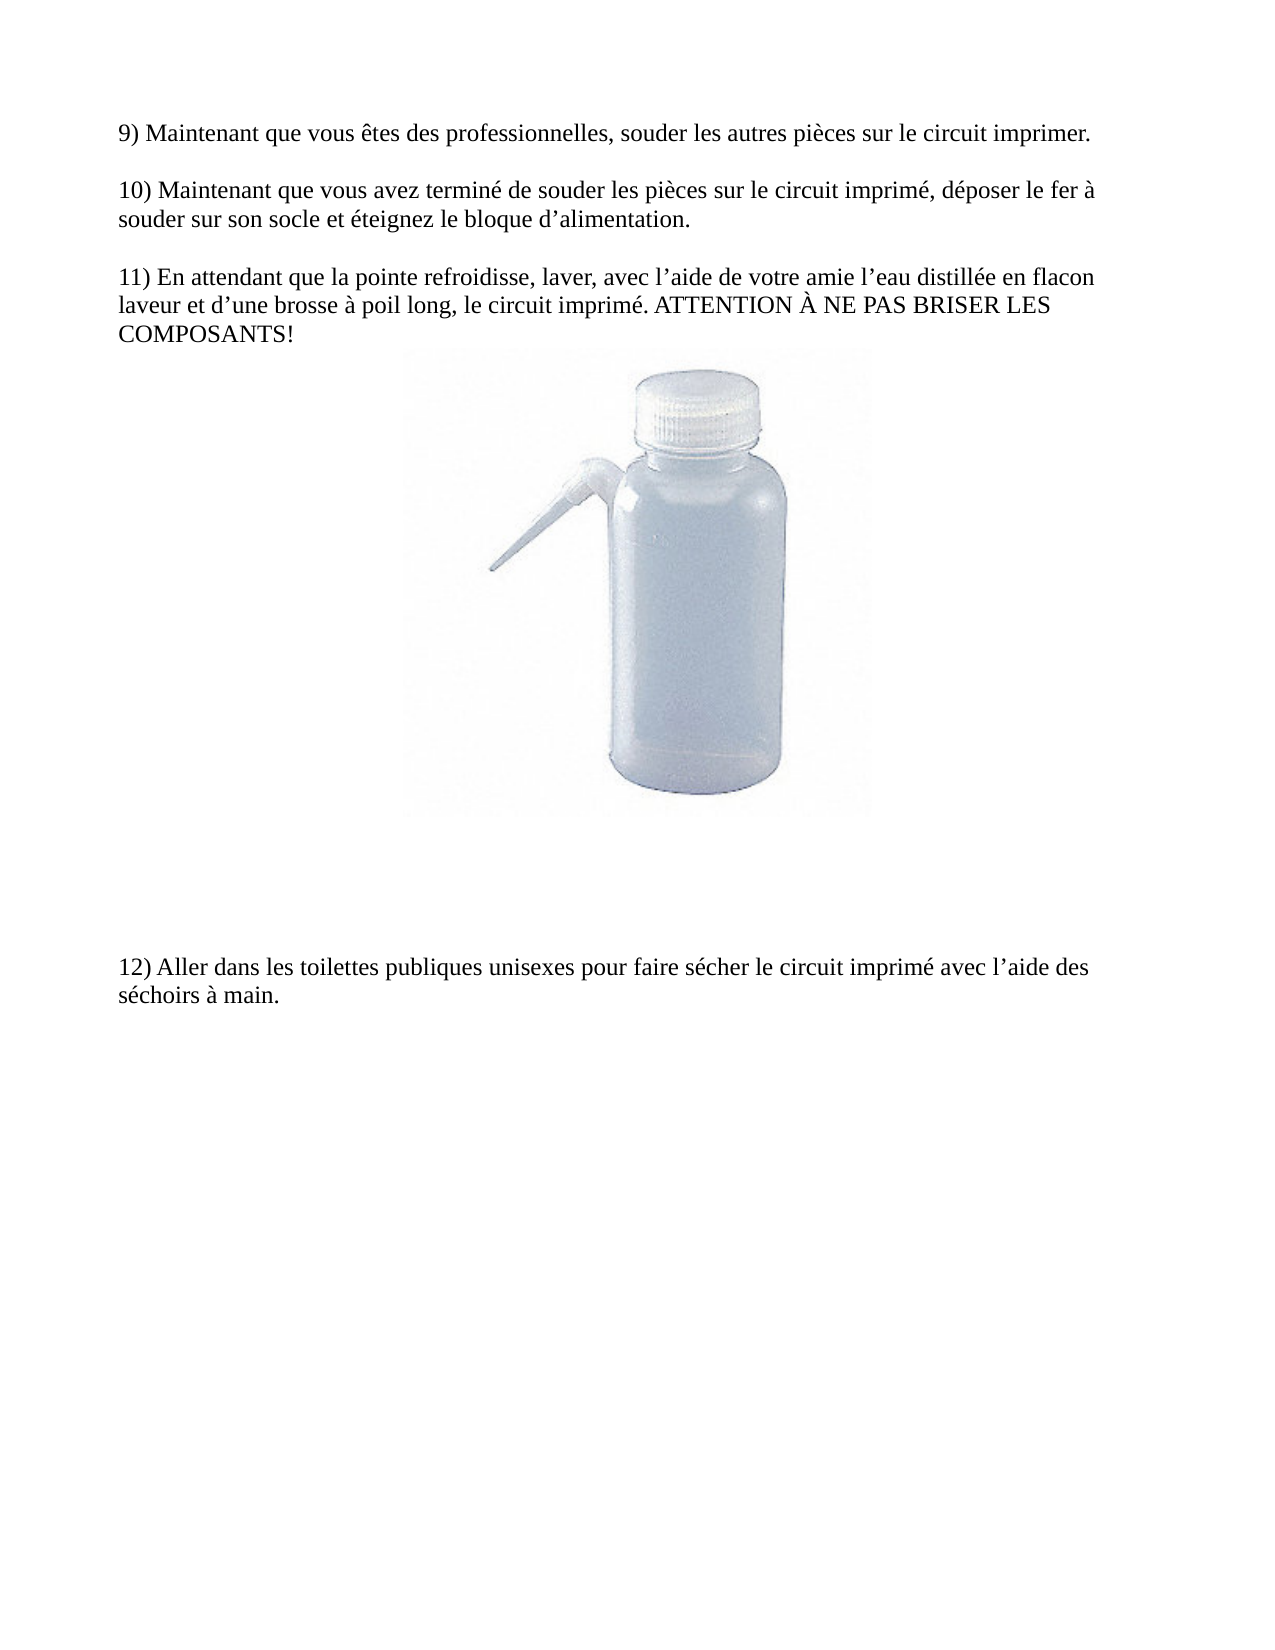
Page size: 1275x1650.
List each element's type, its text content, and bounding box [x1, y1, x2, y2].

text 11) En attendant que la pointe refroidisse, laver, avec l’aide de votre amie l’eau distillée en flacon laveur et d’une brosse à poil long, le circuit imprimé. ATTENTION À NE PAS BRISER LES COMPOSANTS! [118, 262, 1157, 348]
picture [403, 348, 872, 817]
text 12) Aller dans les toilettes publiques unisexes pour faire sécher le circuit imprimé avec l’aide des séchoirs à main. [118, 952, 1157, 1009]
text 10) Maintenant que vous avez terminé de souder les pièces sur le circuit imprimé, déposer le fer à souder sur son socle et éteignez le bloque d’alimentation. [118, 176, 1157, 233]
text 9) Maintenant que vous êtes des professionnelles, souder les autres pièces sur le circuit imprimer. [118, 118, 1157, 147]
